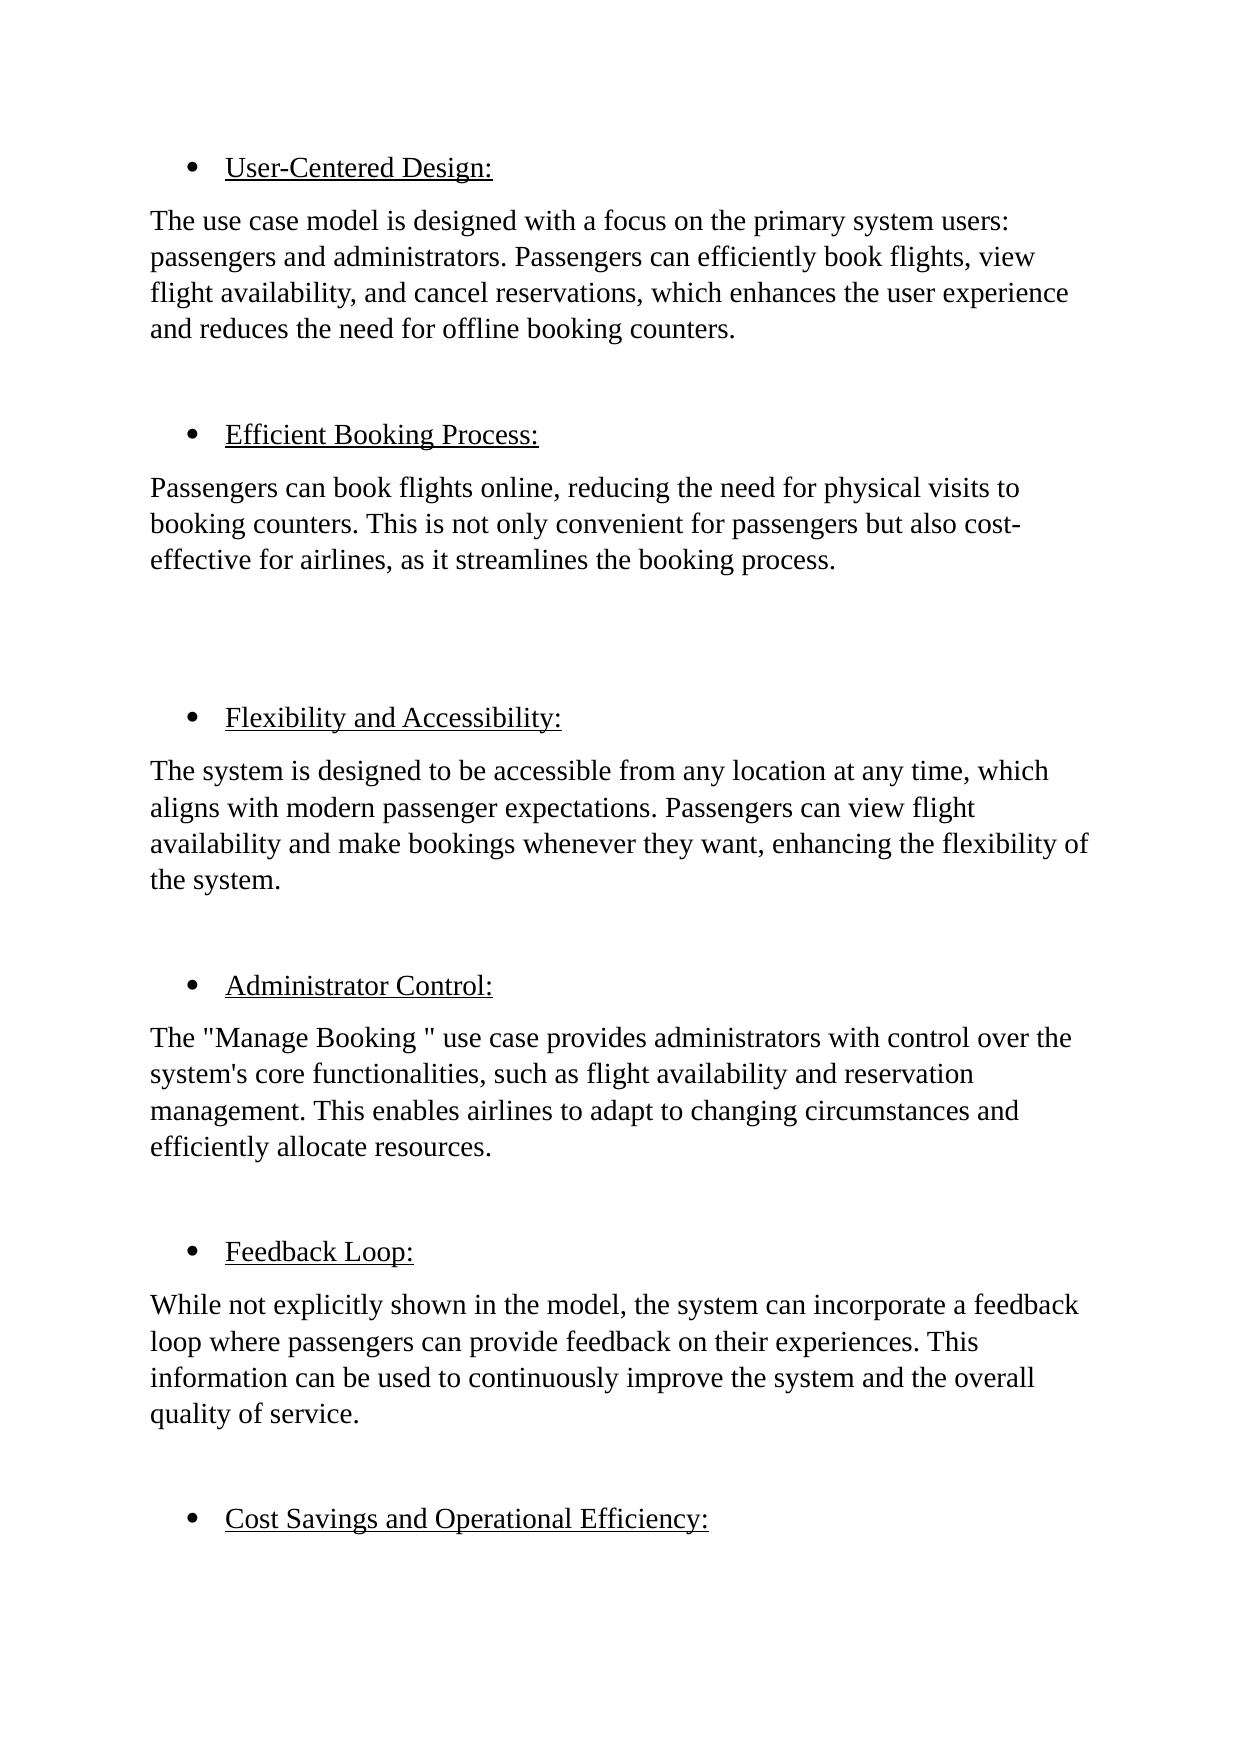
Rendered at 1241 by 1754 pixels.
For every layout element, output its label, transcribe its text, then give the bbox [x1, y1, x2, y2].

text The "Manage Booking " use case provides administrators with control over the system's core functionalities, such as flight availability and reservation management. This enables airlines to adapt to changing circumstances and efficiently allocate resources. [150, 1021, 1090, 1162]
list Administrator Control: [187, 968, 1090, 1001]
text The use case model is designed with a focus on the primary system users: passengers and administrators. Passengers can efficiently book flights, view flight availability, and cancel reservations, which enhances the user experience and reduces the need for offline booking counters. [150, 203, 1090, 345]
list Efficient Booking Process: [187, 417, 1090, 451]
text While not explicitly shown in the model, the system can incorporate a feedback loop where passengers can provide feedback on their experiences. This information can be used to continuously improve the system and the overall quality of service. [150, 1287, 1090, 1429]
list Feedback Loop: [187, 1234, 1090, 1268]
text Passengers can book flights online, reducing the need for physical visits to booking counters. This is not only convenient for passengers but also cost-effective for airlines, as it streamlines the booking process. [150, 470, 1090, 576]
list Flexibility and Accessibility: [187, 701, 1090, 734]
list User-Centered Design: [187, 150, 1090, 184]
text The system is designed to be accessible from any location at any time, which aligns with modern passenger expectations. Passengers can view flight availability and make bookings whenever they want, enhancing the flexibility of the system. [150, 753, 1090, 896]
list Cost Savings and Operational Efficiency: [187, 1502, 1090, 1535]
